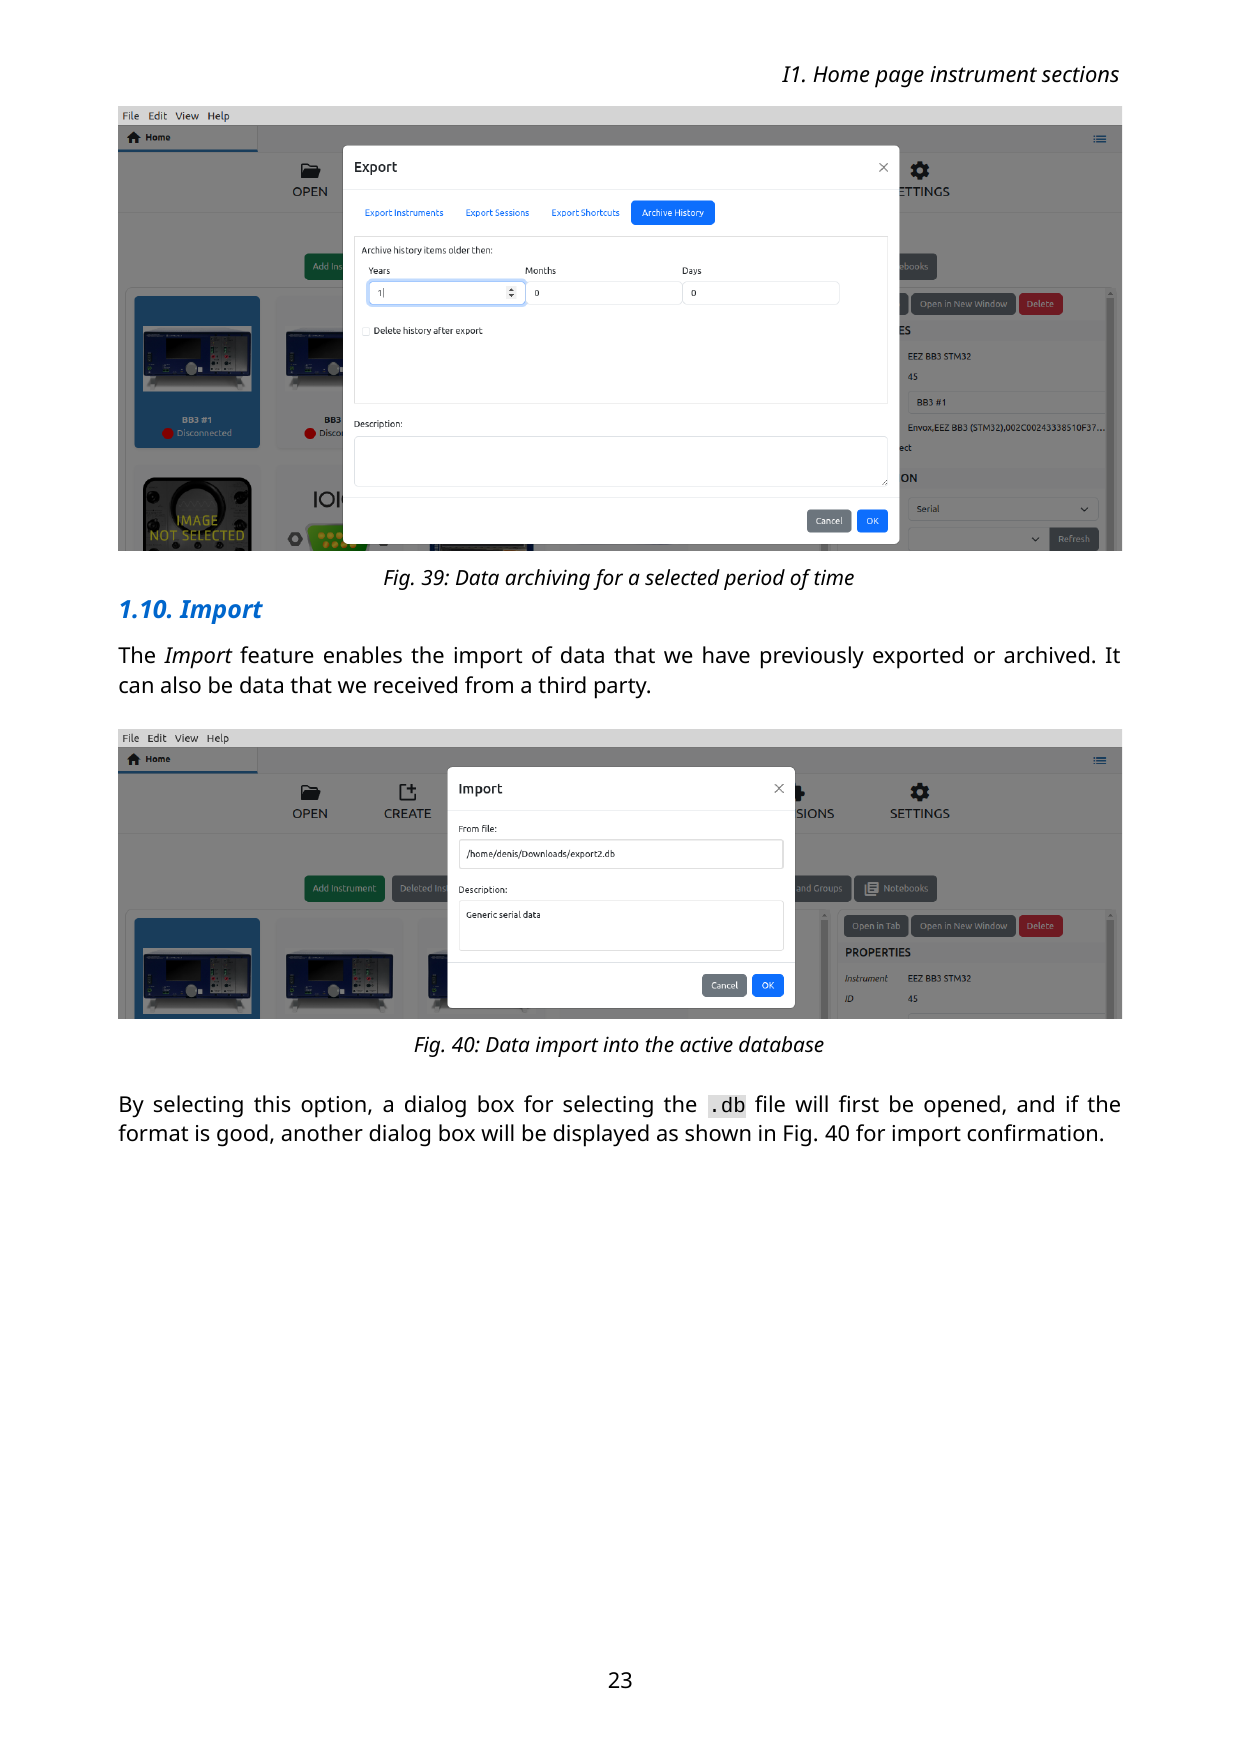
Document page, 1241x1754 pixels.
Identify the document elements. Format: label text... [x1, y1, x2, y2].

text The Import feature enables the import of data that we have previously exported or archived. It can also be data that we received from a third party. [118, 640, 1122, 700]
picture [118, 729, 1123, 1019]
subtitle Import [118, 591, 1122, 625]
list Fig. 39: Data archiving for a selected period of time [118, 551, 1122, 591]
text Fig. 40: Data import into the active database [118, 1019, 1122, 1059]
picture [118, 106, 1123, 551]
text By selecting this option, a dialog box for selecting the .db file will first be opened, and if the format is good, another dialog box will be displayed as shown in Fig. 40 for import confirmation. [118, 1088, 1122, 1148]
